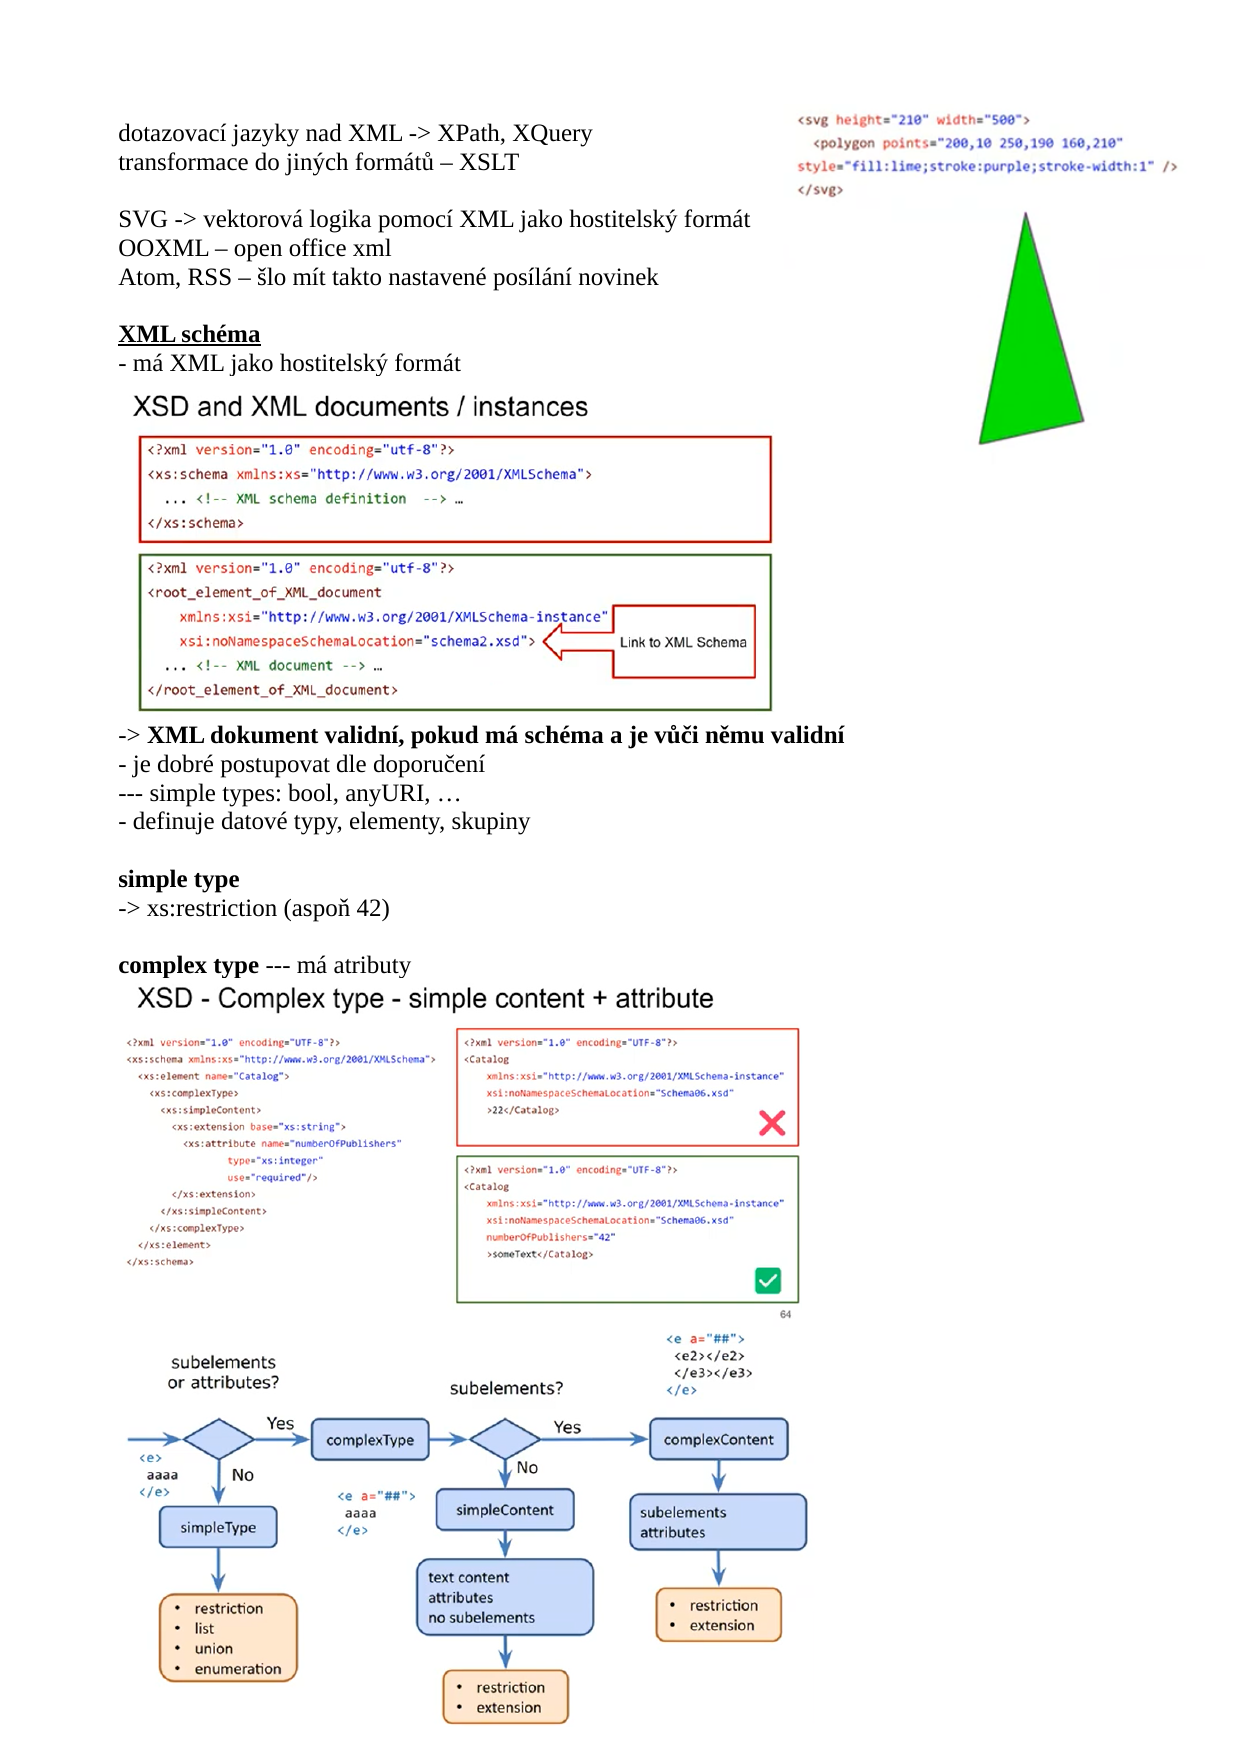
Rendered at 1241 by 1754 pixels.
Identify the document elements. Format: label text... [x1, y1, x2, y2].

picture [118, 104, 1205, 721]
text -> XML dokument validní, pokud má schéma a je vůči němu validní - je dobré postupovat dle doporučení --- simple types: bool, anyURI, … - definuje datové typy, elementy, skupiny simple type -> xs:restriction (aspoň 42) complex type --- má atributy [118, 471, 1122, 1358]
text dotazovací jazyky nad XML -> XPath, XQuery transformace do jiných formátů – XSLT SVG -> vektorová logika pomocí XML jako hostitelský formát OOXML – open office xml Atom, RSS – šlo mít takto nastavené posílání novinek XML schéma - má XML jako hostitelský formát [118, 118, 783, 376]
picture [118, 978, 815, 1727]
